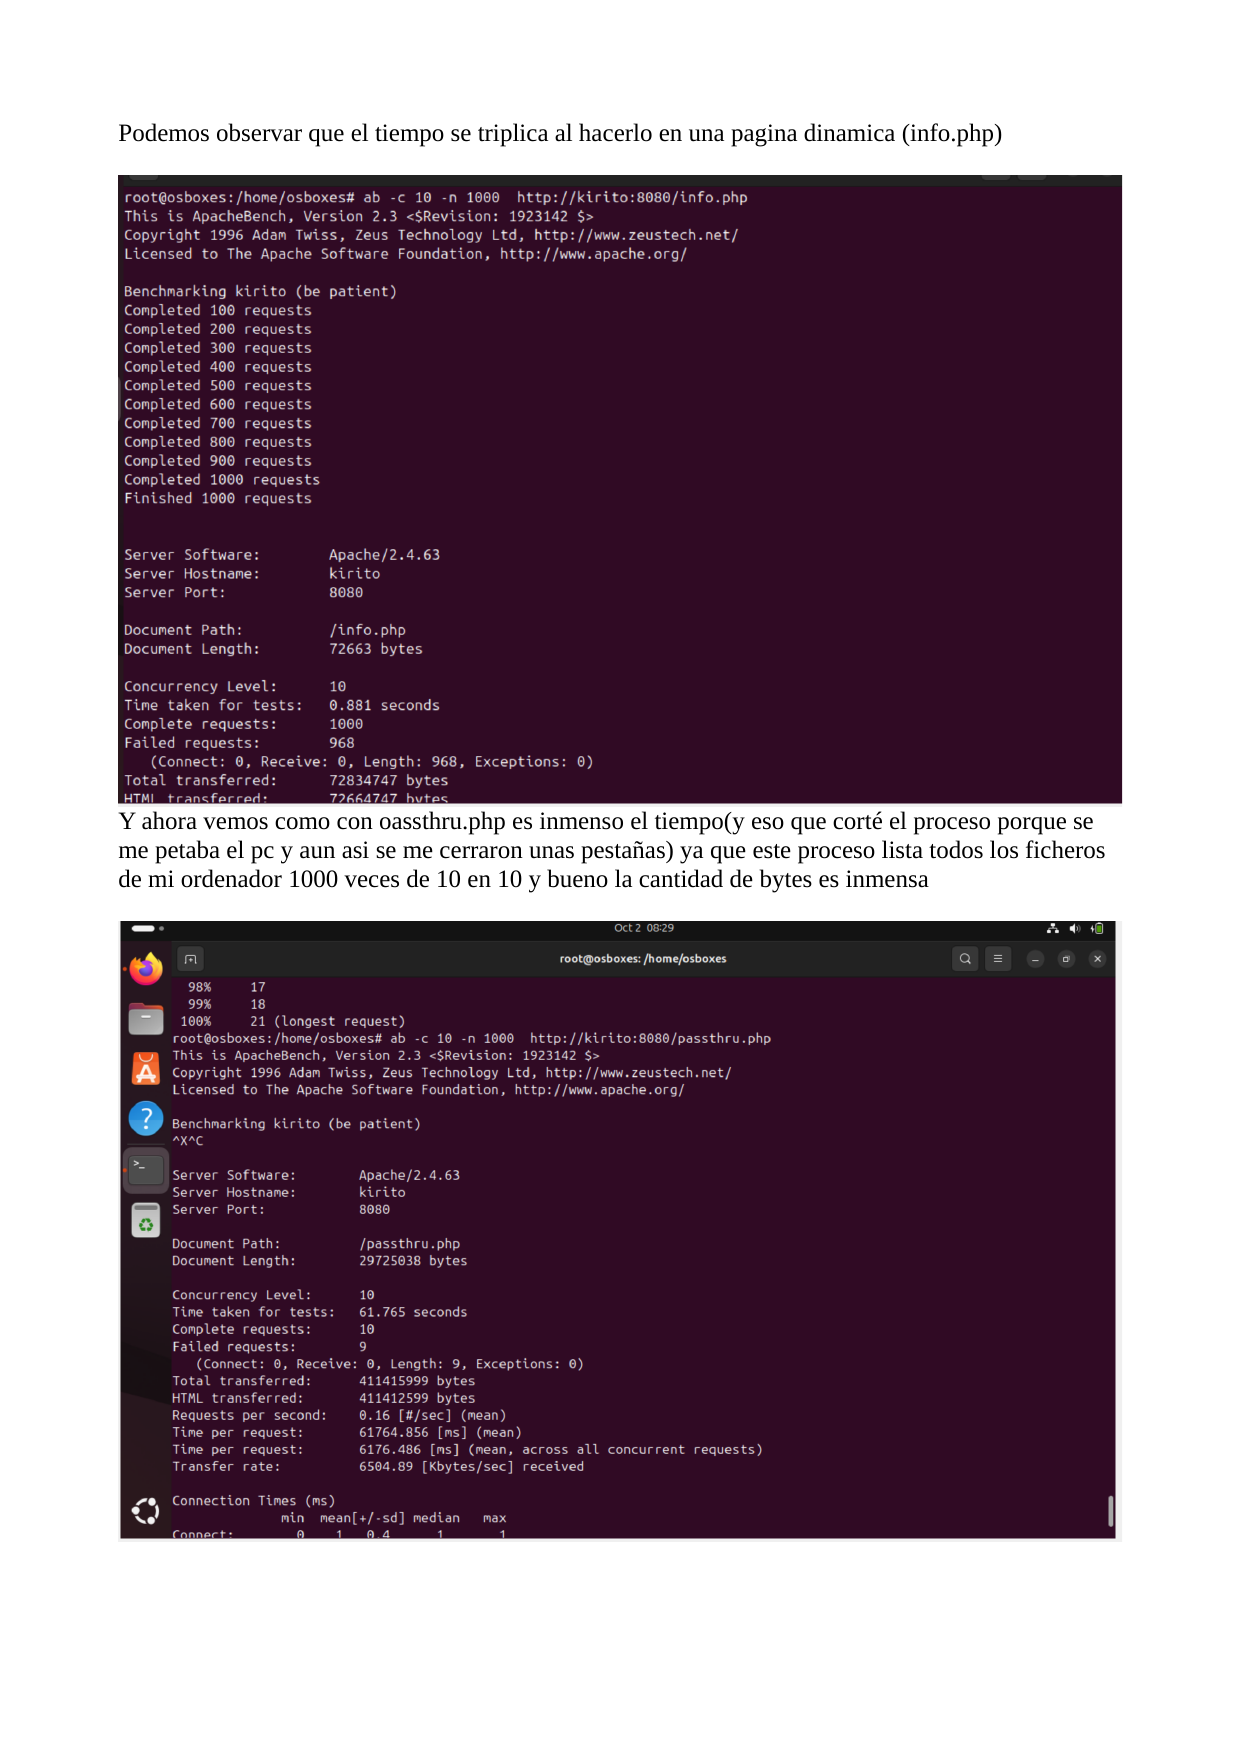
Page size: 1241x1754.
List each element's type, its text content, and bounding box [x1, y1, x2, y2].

text Y ahora vemos como con oassthru.php es inmenso el tiempo(y eso que corté el proceso porque se me petaba el pc y aun asi se me cerraron unas pestañas) ya que este proceso lista todos los ficheros de mi ordenador 1000 veces de 10 en 10 y bueno la cantidad de bytes es inmensa [118, 807, 1122, 893]
picture [118, 921, 1123, 1542]
text Podemos observar que el tiempo se triplica al hacerlo en una pagina dinamica (info.php) [118, 118, 1122, 147]
picture [118, 175, 1123, 807]
